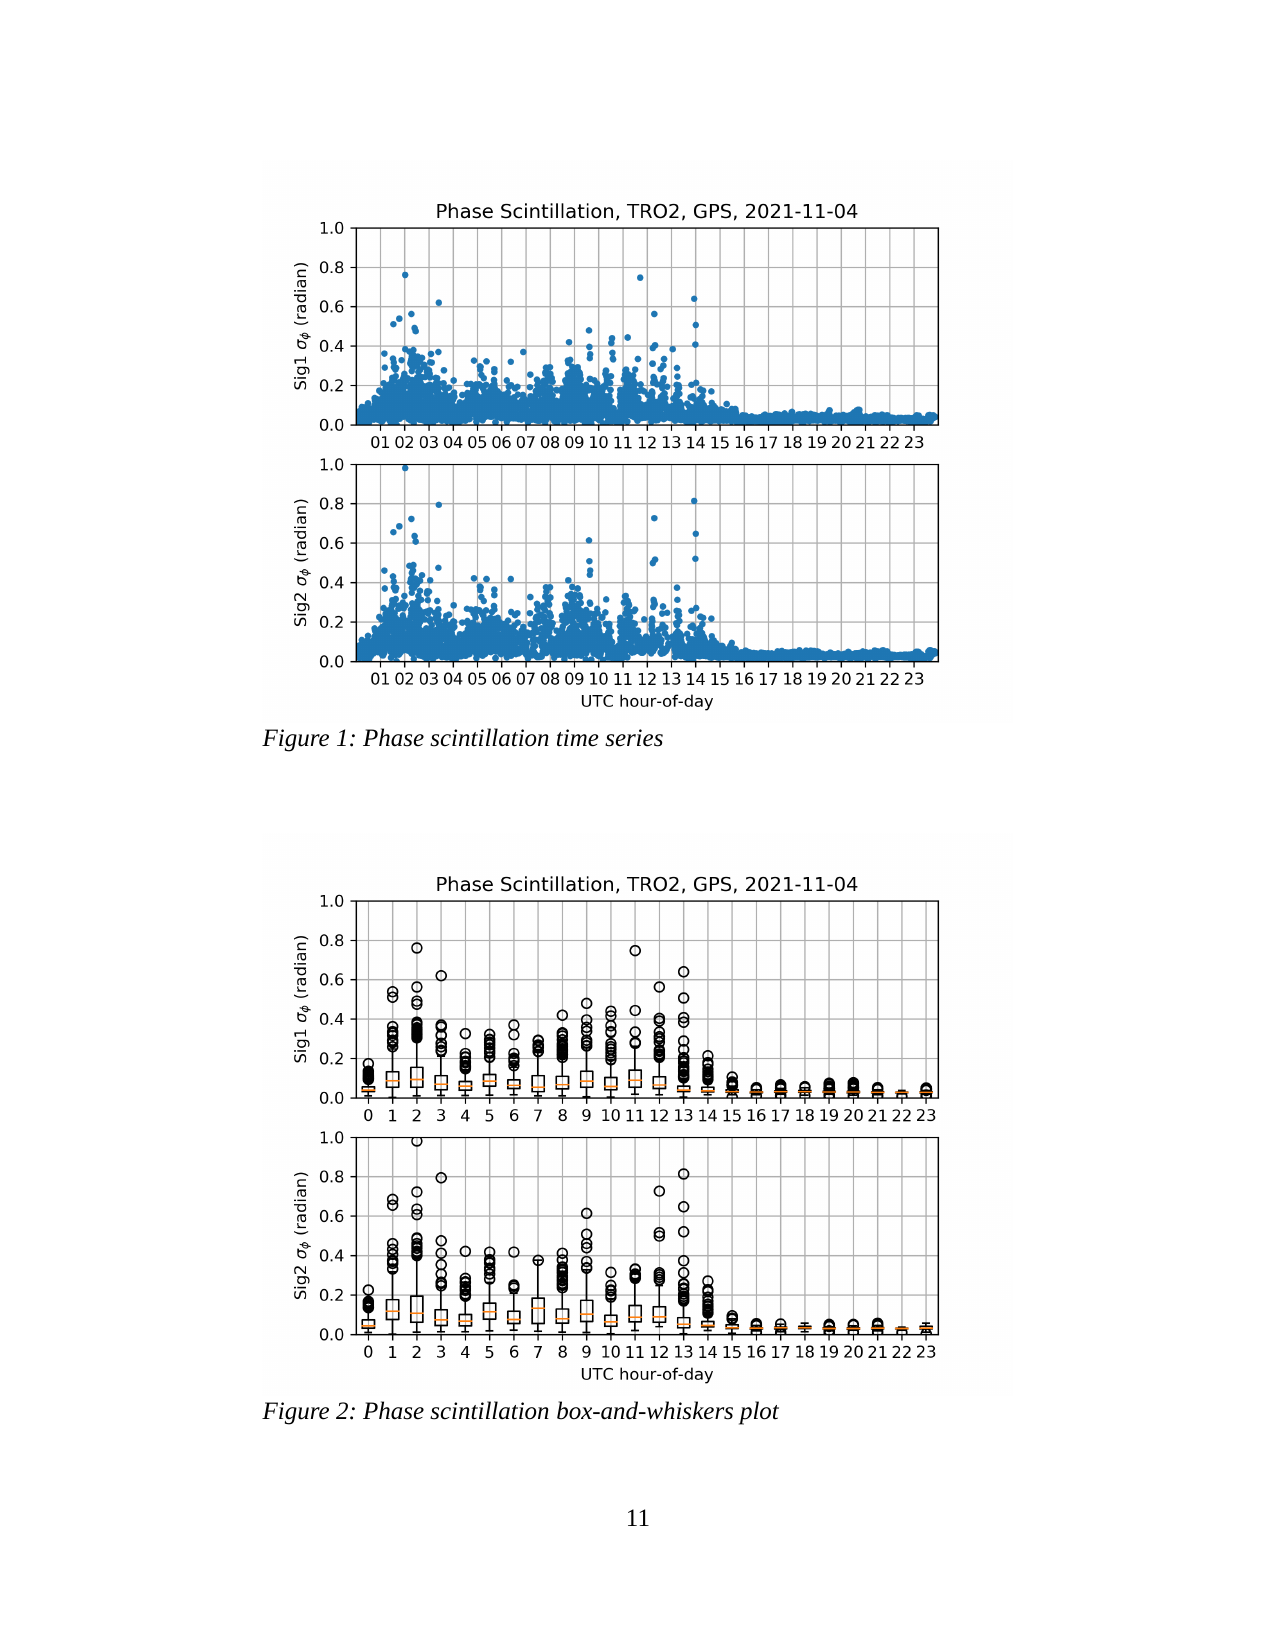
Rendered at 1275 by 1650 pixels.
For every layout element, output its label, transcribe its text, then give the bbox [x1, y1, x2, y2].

text Figure 1: Phase scintillation time series [262, 723, 1012, 751]
picture [262, 833, 1013, 1396]
picture [262, 160, 1013, 723]
text Figure 2: Phase scintillation box-and-whiskers plot [262, 1396, 1012, 1424]
